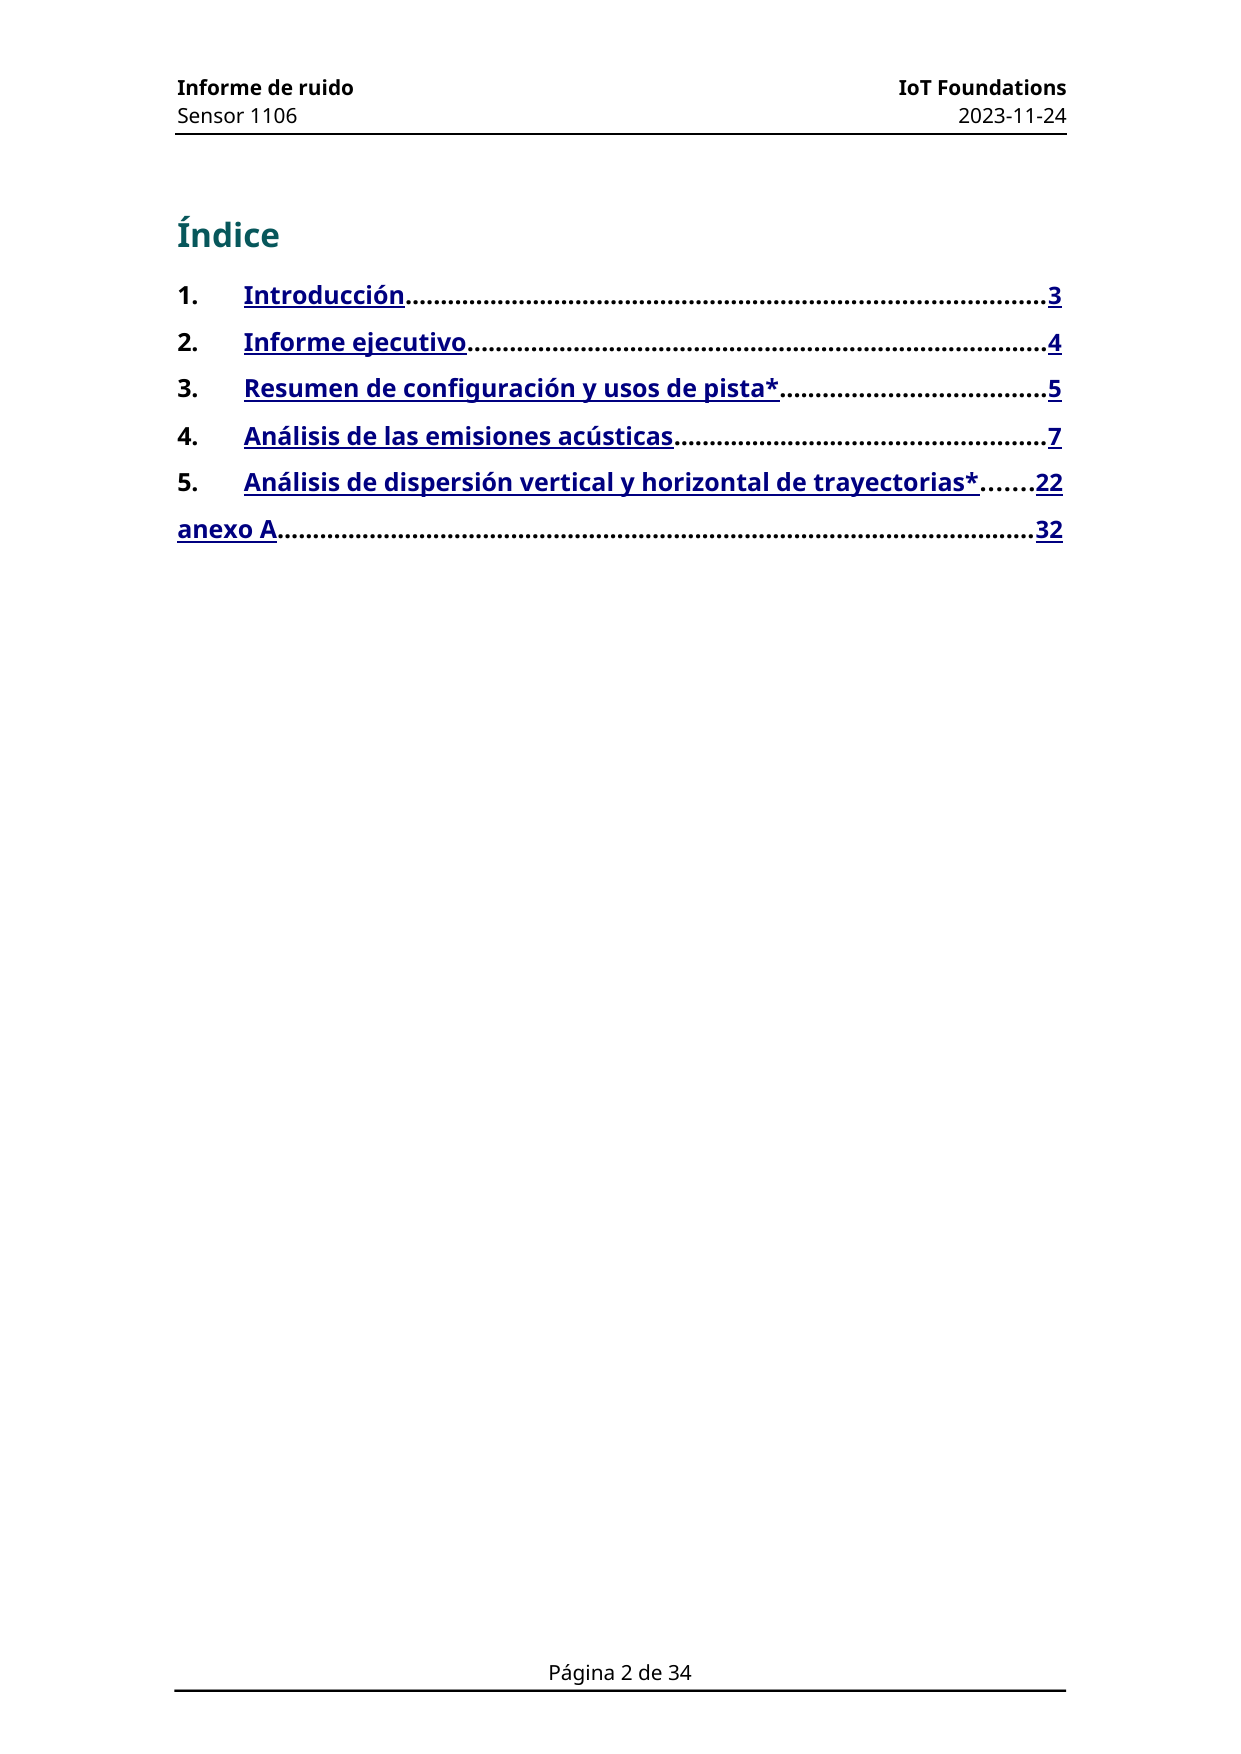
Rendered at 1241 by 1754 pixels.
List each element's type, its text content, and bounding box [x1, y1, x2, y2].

table_header IoT Foundations [575, 73, 1067, 102]
table_cell Sensor 1106 [175, 102, 575, 130]
text 2. Informe ejecutivo 4 [177, 324, 1090, 358]
text 3. Resumen de configuración y usos de pista* 5 [177, 371, 1090, 405]
text Índice [177, 212, 1090, 257]
text anexo A 32 [177, 512, 1090, 546]
table_header Informe de ruido [175, 73, 575, 102]
text 4. Análisis de las emisiones acústicas 7 [177, 418, 1090, 452]
text Página 2 de 34 [150, 1658, 1089, 1686]
text 1. Introducción 3 [177, 277, 1090, 312]
table_cell 2023-11-24 [575, 102, 1067, 130]
text 5. Análisis de dispersión vertical y horizontal de trayectorias* 22 [177, 465, 1090, 499]
